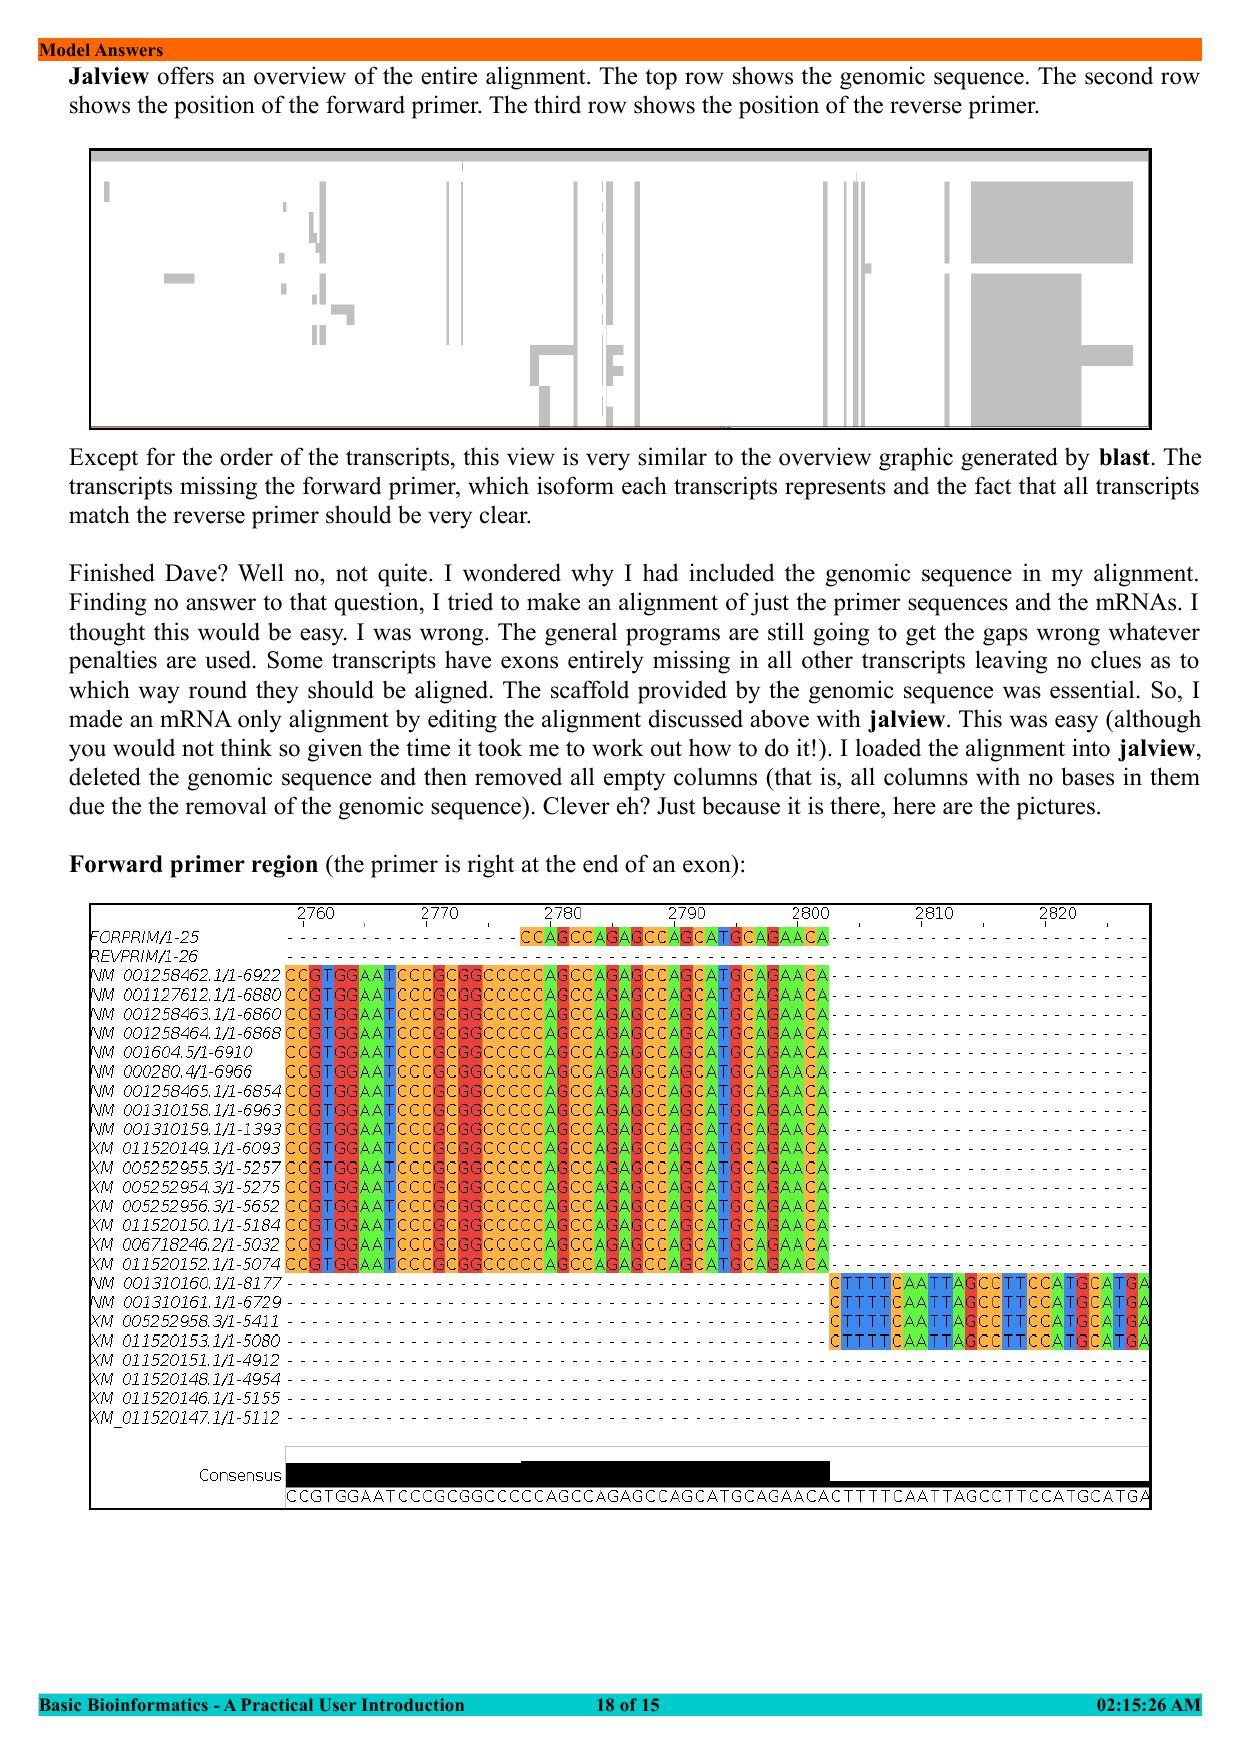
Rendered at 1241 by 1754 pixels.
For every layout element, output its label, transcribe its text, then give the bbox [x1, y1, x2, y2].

picture [91, 905, 1149, 1508]
text Except for the order of the transcripts, this view is very similar to the overview graphic generated by blast. The transcripts missing the forward primer, which isoform each transcripts represents and the fact that all transcripts match the reverse primer should be very clear. [69, 148, 1202, 529]
picture [91, 150, 1149, 428]
text Jalview offers an overview of the entire alignment. The top row shows the genomic sequence. The second row shows the position of the forward primer. The third row shows the position of the reverse primer. [69, 61, 1202, 119]
text Forward primer region (the primer is right at the end of an exon): [69, 849, 1202, 878]
text Finished Dave? Well no, not quite. I wondered why I had included the genomic sequence in my alignment. Finding no answer to that question, I tried to make an alignment of just the primer sequences and the mRNAs. I thought this would be easy. I was wrong. The general programs are still going to get the gaps wrong whatever penalties are used. Some transcripts have exons entirely missing in all other transcripts leaving no clues as to which way round they should be aligned. The scaffold provided by the genomic sequence was essential. So, I made an mRNA only alignment by editing the alignment discussed above with jalview. This was easy (although you would not think so given the time it took me to work out how to do it!). I loaded the alignment into jalview, deleted the genomic sequence and then removed all empty columns (that is, all columns with no bases in them due the the removal of the genomic sequence). Clever eh? Just because it is there, here are the pictures. [69, 558, 1202, 820]
